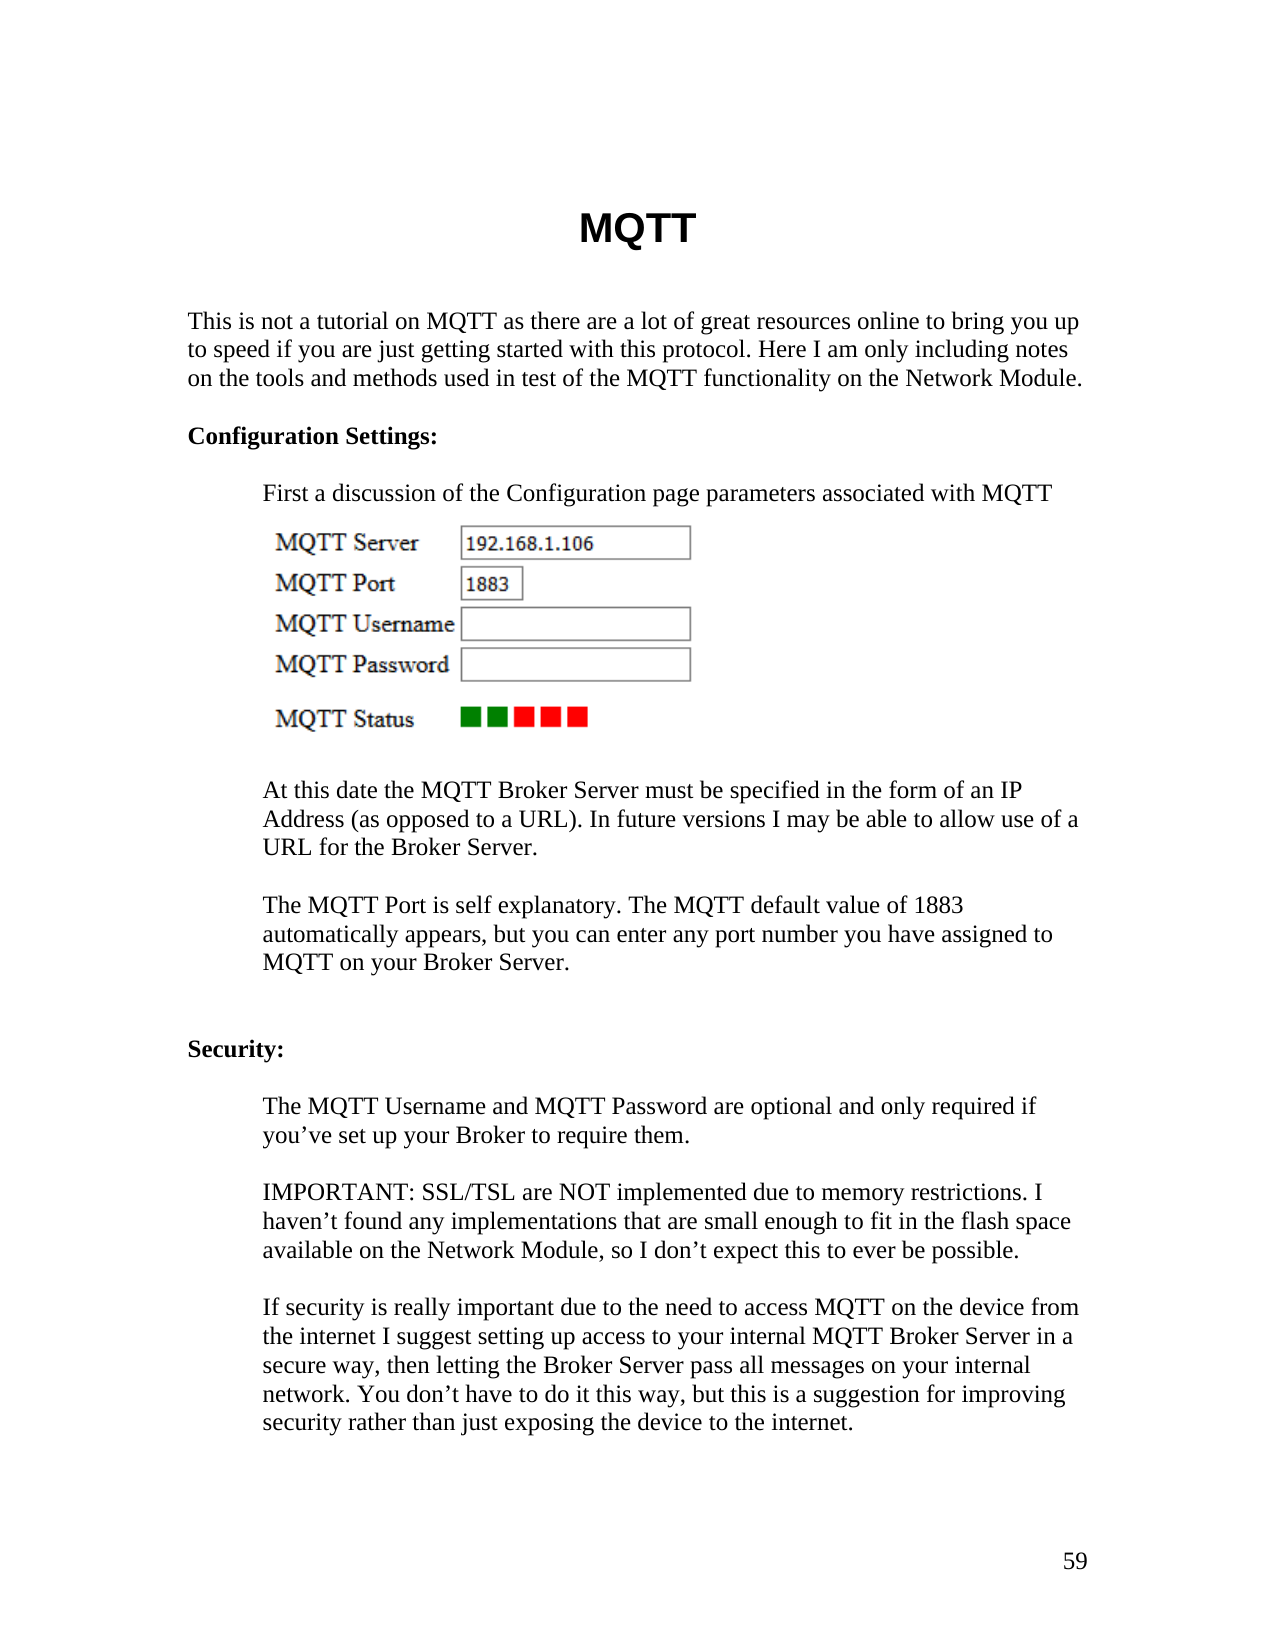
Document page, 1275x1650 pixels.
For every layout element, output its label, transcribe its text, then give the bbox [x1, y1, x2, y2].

text The MQTT Port is self explanatory. The MQTT default value of 1883 automatically appears, but you can enter any port number you have assigned to MQTT on your Broker Server. [262, 890, 1087, 976]
text Configuration Settings: [187, 421, 1087, 449]
text IMPORTANT: SSL/TSL are NOT implemented due to memory restrictions. I haven’t found any implementations that are small enough to fit in the flash space available on the Network Module, so I don’t expect this to ever be possible. [262, 1177, 1087, 1264]
text At this date the MQTT Broker Server must be specified in the form of an IP Address (as opposed to a URL). In future versions I may be able to allow use of a URL for the Broker Server. [262, 775, 1087, 861]
text The MQTT Username and MQTT Password are optional and only required if you’ve set up your Broker to require them. [262, 1091, 1087, 1149]
text This is not a tutorial on MQTT as there are a lot of great resources online to bring you up to speed if you are just getting started with this protocol. Here I am only including notes on the tools and methods used in test of the MQTT functionality on the Network Module. [187, 306, 1087, 392]
subtitle MQTT [187, 204, 1087, 252]
text Security: [187, 1034, 1087, 1062]
text If security is really important due to the need to access MQTT on the device from the internet I suggest setting up access to your internal MQTT Broker Server in a secure way, then letting the Broker Server pass all messages on your internal network. You don’t have to do it this way, but this is a suggestion for improving security rather than just exposing the device to the internet. [262, 1292, 1087, 1436]
text First a discussion of the Configuration page parameters associated with MQTT [262, 478, 1087, 507]
picture [262, 507, 718, 746]
